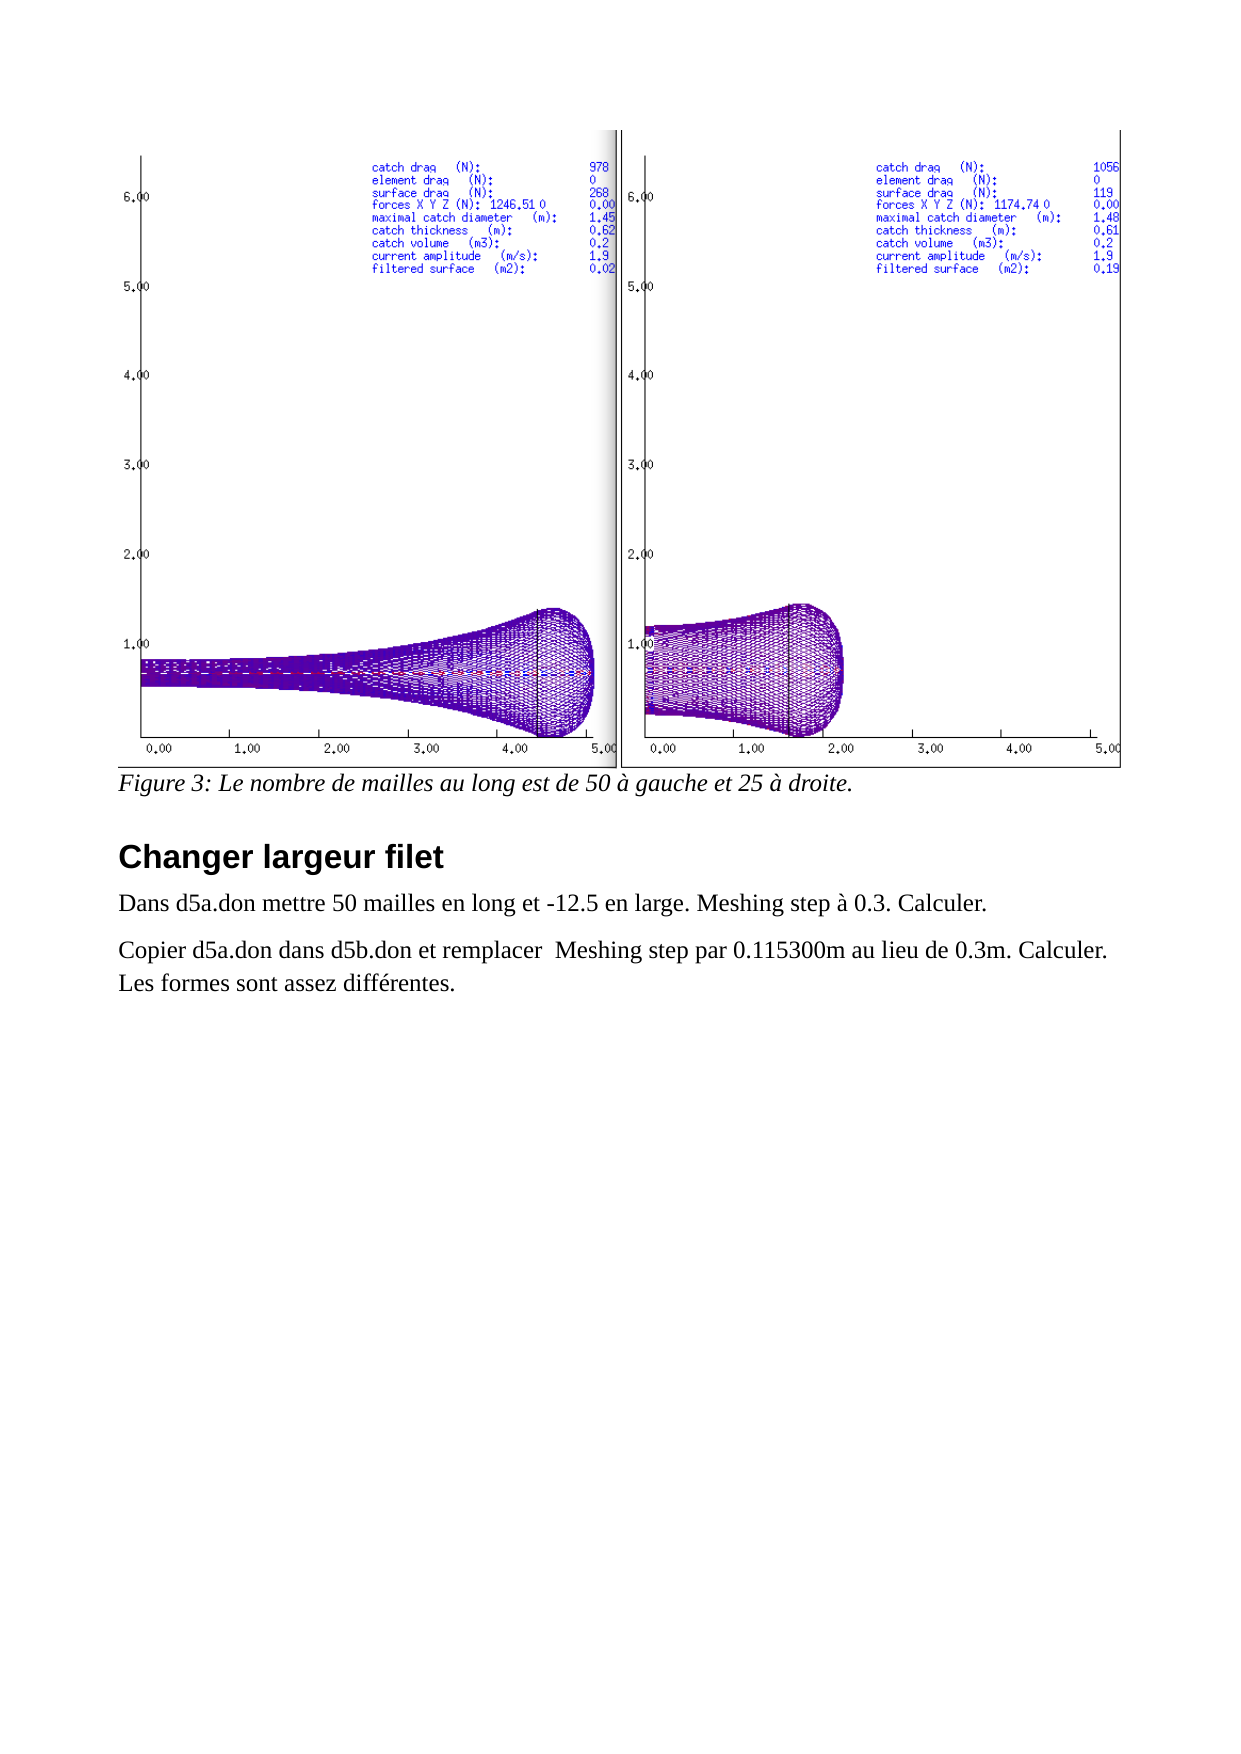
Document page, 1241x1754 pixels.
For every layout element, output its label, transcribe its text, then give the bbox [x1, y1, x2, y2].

subtitle Changer largeur filet [118, 837, 1122, 875]
text Figure 3: Le nombre de mailles au long est de 50 à gauche et 25 à droite. [118, 769, 1122, 797]
text Dans d5a.don mettre 50 mailles en long et -12.5 en large. Meshing step à 0.3. Calculer. [118, 888, 1122, 916]
text Copier d5a.don dans d5b.don et remplacer Meshing step par 0.115300m au lieu de 0.3m. Calculer. Les formes sont assez différentes. [118, 935, 1122, 997]
picture [118, 130, 1123, 769]
